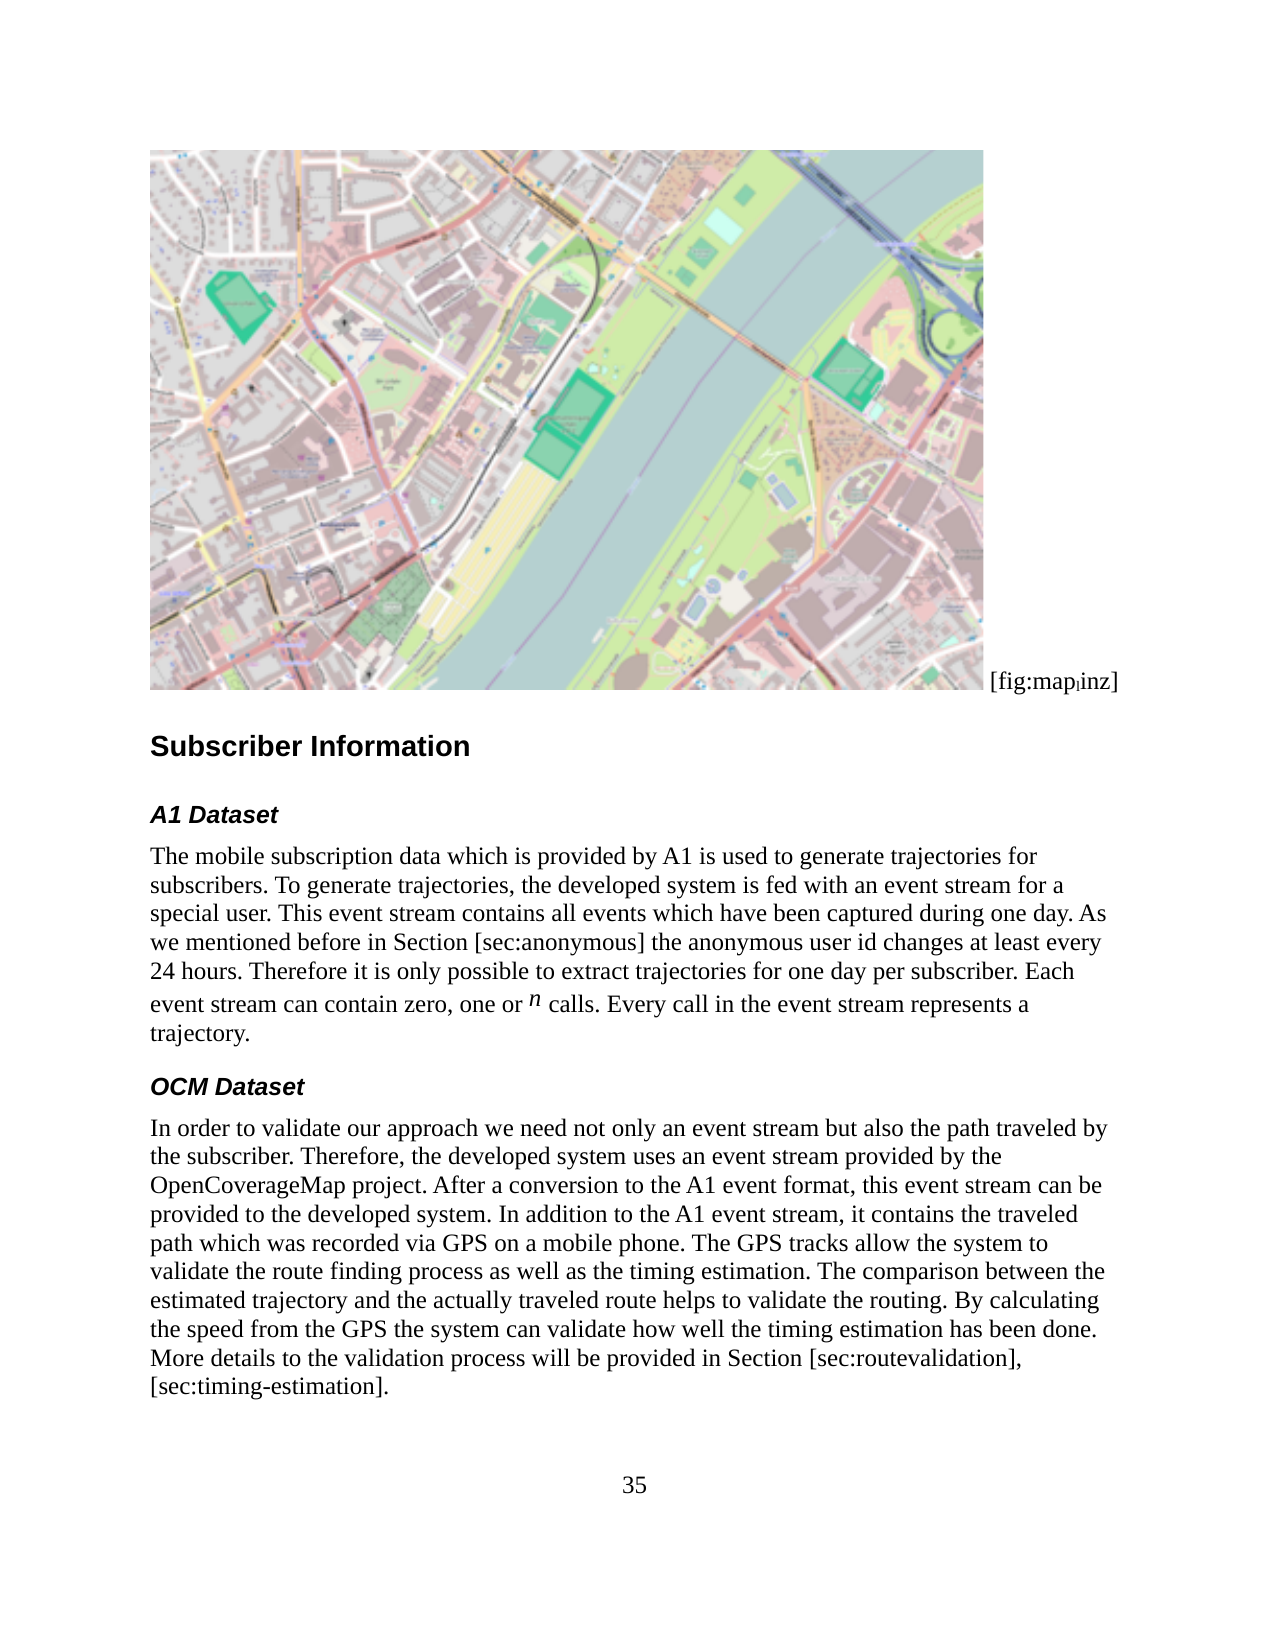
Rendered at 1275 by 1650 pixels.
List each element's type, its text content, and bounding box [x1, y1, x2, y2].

text [fig:maplinz] [150, 150, 1125, 695]
text In order to validate our approach we need not only an event stream but also the path traveled by the subscriber. Therefore, the developed system uses an event stream provided by the OpenCoverageMap project. After a conversion to the A1 event format, this event stream can be provided to the developed system. In addition to the A1 event stream, it contains the traveled path which was recorded via GPS on a mobile phone. The GPS tracks allow the system to validate the route finding process as well as the timing estimation. The comparison between the estimated trajectory and the actually traveled route helps to validate the routing. By calculating the speed from the GPS the system can validate how well the timing estimation has been done. More details to the validation process will be provided in Section [sec:routevalidation],[sec:timing-estimation]. [150, 1113, 1125, 1400]
subtitle Subscriber Information [150, 729, 1125, 762]
subtitle A1 Dataset [150, 800, 1125, 828]
subtitle OCM Dataset [150, 1072, 1125, 1100]
text The mobile subscription data which is provided by A1 is used to generate trajectories for subscribers. To generate trajectories, the developed system is fed with an event stream for a special user. This event stream contains all events which have been captured during one day. As we mentioned before in Section [sec:anonymous] the anonymous user id changes at least every 24 hours. Therefore it is only possible to extract trajectories for one day per subscriber. Each event stream can contain zero, one or calls. Every call in the event stream represents a trajectory. [150, 841, 1125, 1047]
picture [150, 150, 984, 690]
